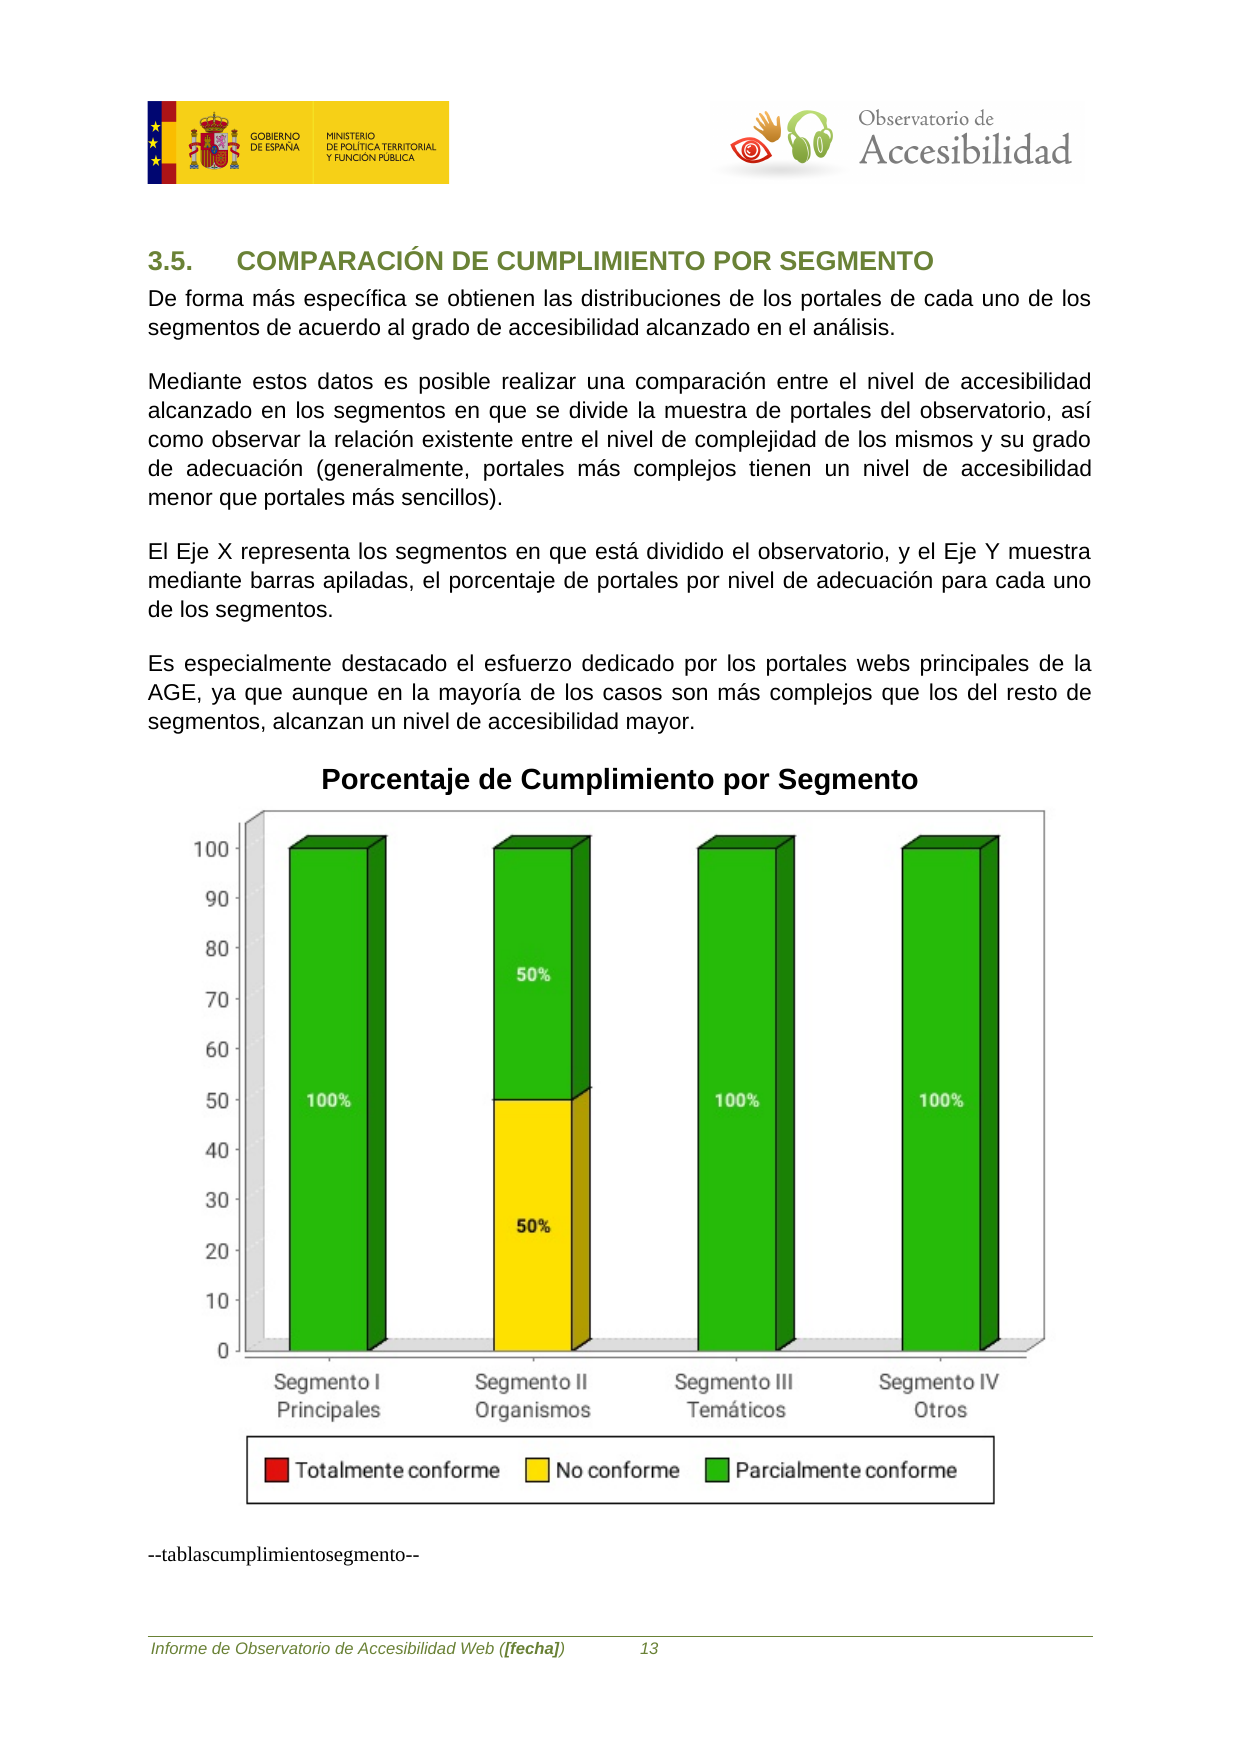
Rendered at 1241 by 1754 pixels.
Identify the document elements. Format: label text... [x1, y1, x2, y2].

picture [710, 101, 1086, 184]
text Porcentaje de Cumplimiento por Segmento [148, 762, 1092, 795]
text Es especialmente destacado el esfuerzo dedicado por los portales webs principales de la AGE, ya que aunque en la mayoría de los casos son más complejos que los del resto de segmentos, alcanzan un nivel de accesibilidad mayor. [148, 650, 1092, 734]
text De forma más específica se obtienen las distribuciones de los portales de cada uno de los segmentos de acuerdo al grado de accesibilidad alcanzado en el análisis. [148, 285, 1092, 341]
text Mediante estos datos es posible realizar una comparación entre el nivel de accesibilidad alcanzado en los segmentos en que se divide la muestra de portales del observatorio, así como observar la relación existente entre el nivel de complejidad de los mismos y su grado de adecuación (generalmente, portales más complejos tienen un nivel de accesibilidad menor que portales más sencillos). [148, 368, 1092, 510]
subtitle Comparación de cumplimiento por segmento [148, 245, 1092, 276]
text El Eje X representa los segmentos en que está dividido el observatorio, y el Eje Y muestra mediante barras apiladas, el porcentaje de portales por nivel de adecuación para cada uno de los segmentos. [148, 538, 1092, 622]
picture [178, 795, 1062, 1506]
text --tablascumplimientosegmento-- [148, 1542, 1092, 1566]
picture [147, 101, 450, 184]
